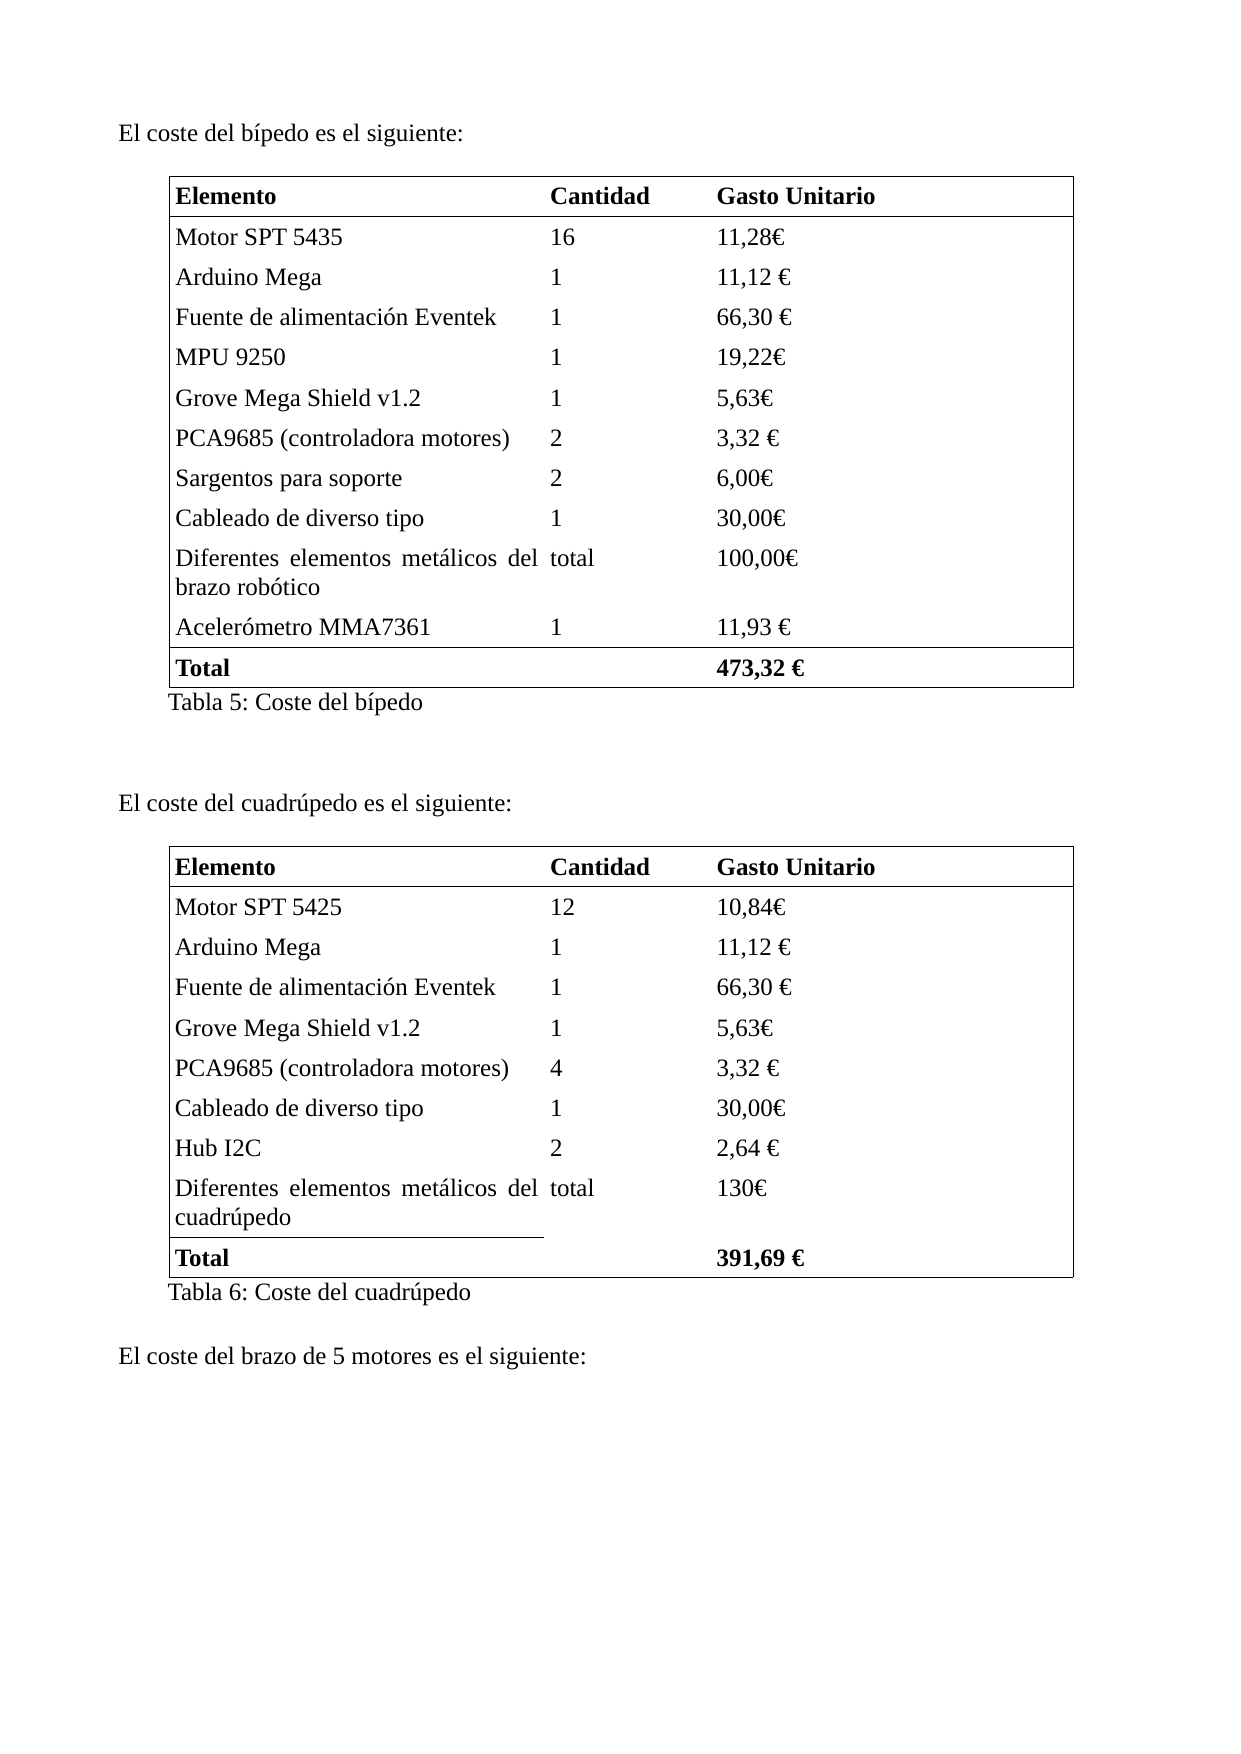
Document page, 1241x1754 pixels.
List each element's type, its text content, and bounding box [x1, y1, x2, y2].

table_cell 4 [544, 1047, 711, 1087]
table_cell 30,00€ [711, 498, 1073, 538]
table_cell 1 [544, 498, 711, 538]
table_cell 2 [544, 417, 711, 457]
table_cell 1 [544, 1088, 711, 1128]
text El coste del bípedo es el siguiente: [118, 118, 1122, 147]
table_cell Acelerómetro MMA7361 [170, 607, 544, 647]
table_cell Diferentes elementos metálicos del brazo robótico [170, 538, 544, 607]
table_cell Arduino Mega [170, 927, 544, 967]
table_header Cantidad [544, 847, 711, 886]
table_header Cantidad [544, 177, 711, 216]
table_cell Total [170, 648, 544, 687]
table_cell PCA9685 (controladora motores) [170, 1047, 544, 1087]
table_cell 12 [544, 887, 711, 927]
table_cell [544, 1237, 711, 1277]
table_header Elemento [170, 177, 544, 216]
table_cell 5,63€ [711, 377, 1073, 417]
table_cell 66,30 € [711, 296, 1073, 337]
table_cell 1 [544, 377, 711, 417]
text Tabla 5: Coste del bípedo [168, 687, 1073, 716]
table_cell 1 [544, 607, 711, 647]
table_cell 3,32 € [711, 417, 1073, 457]
text El coste del cuadrúpedo es el siguiente: [118, 788, 1122, 817]
table_cell 30,00€ [711, 1088, 1073, 1128]
table_cell MPU 9250 [170, 337, 544, 377]
table_cell Motor SPT 5435 [170, 217, 544, 256]
table_cell 5,63€ [711, 1007, 1073, 1047]
table_cell Diferentes elementos metálicos del cuadrúpedo [170, 1168, 544, 1237]
table_cell 2,64 € [711, 1128, 1073, 1168]
table_cell 11,12 € [711, 256, 1073, 296]
table_cell 16 [544, 217, 711, 256]
table_cell Motor SPT 5425 [170, 887, 544, 927]
table_cell 2 [544, 457, 711, 497]
table_cell 1 [544, 296, 711, 337]
table_cell 3,32 € [711, 1047, 1073, 1087]
table_cell Total [170, 1238, 544, 1277]
table_cell 473,32 € [711, 648, 1073, 687]
table_cell Grove Mega Shield v1.2 [170, 377, 544, 417]
table_cell Cableado de diverso tipo [170, 1088, 544, 1128]
table_cell 11,28€ [711, 217, 1073, 256]
table_cell 19,22€ [711, 337, 1073, 377]
text El coste del brazo de 5 motores es el siguiente: [118, 1341, 1122, 1369]
table_cell 100,00€ [711, 538, 1073, 607]
table_cell total [544, 538, 711, 607]
table_cell Fuente de alimentación Eventek [170, 967, 544, 1007]
table_cell 2 [544, 1128, 711, 1168]
table_cell Hub I2C [170, 1128, 544, 1168]
text Tabla 6: Coste del cuadrúpedo [167, 1277, 1073, 1306]
table_cell total [544, 1168, 711, 1237]
table_cell [544, 648, 711, 687]
table_cell 391,69 € [711, 1237, 1073, 1277]
table_cell 66,30 € [711, 967, 1073, 1007]
table_cell Grove Mega Shield v1.2 [170, 1007, 544, 1047]
table_cell 11,12 € [711, 927, 1073, 967]
table_cell 1 [544, 337, 711, 377]
table_cell Fuente de alimentación Eventek [170, 296, 544, 337]
table_cell 130€ [711, 1168, 1073, 1237]
table_header Elemento [170, 847, 544, 886]
table_cell 1 [544, 927, 711, 967]
table_cell 1 [544, 1007, 711, 1047]
table_cell 1 [544, 967, 711, 1007]
table_cell 11,93 € [711, 607, 1073, 647]
table_cell 6,00€ [711, 457, 1073, 497]
table_cell 1 [544, 256, 711, 296]
table_cell PCA9685 (controladora motores) [170, 417, 544, 457]
table_header Gasto Unitario [711, 847, 1073, 886]
table_cell 10,84€ [711, 887, 1073, 927]
table_cell Sargentos para soporte [170, 457, 544, 497]
table_cell Cableado de diverso tipo [170, 498, 544, 538]
table_cell Arduino Mega [170, 256, 544, 296]
table_header Gasto Unitario [711, 177, 1073, 216]
